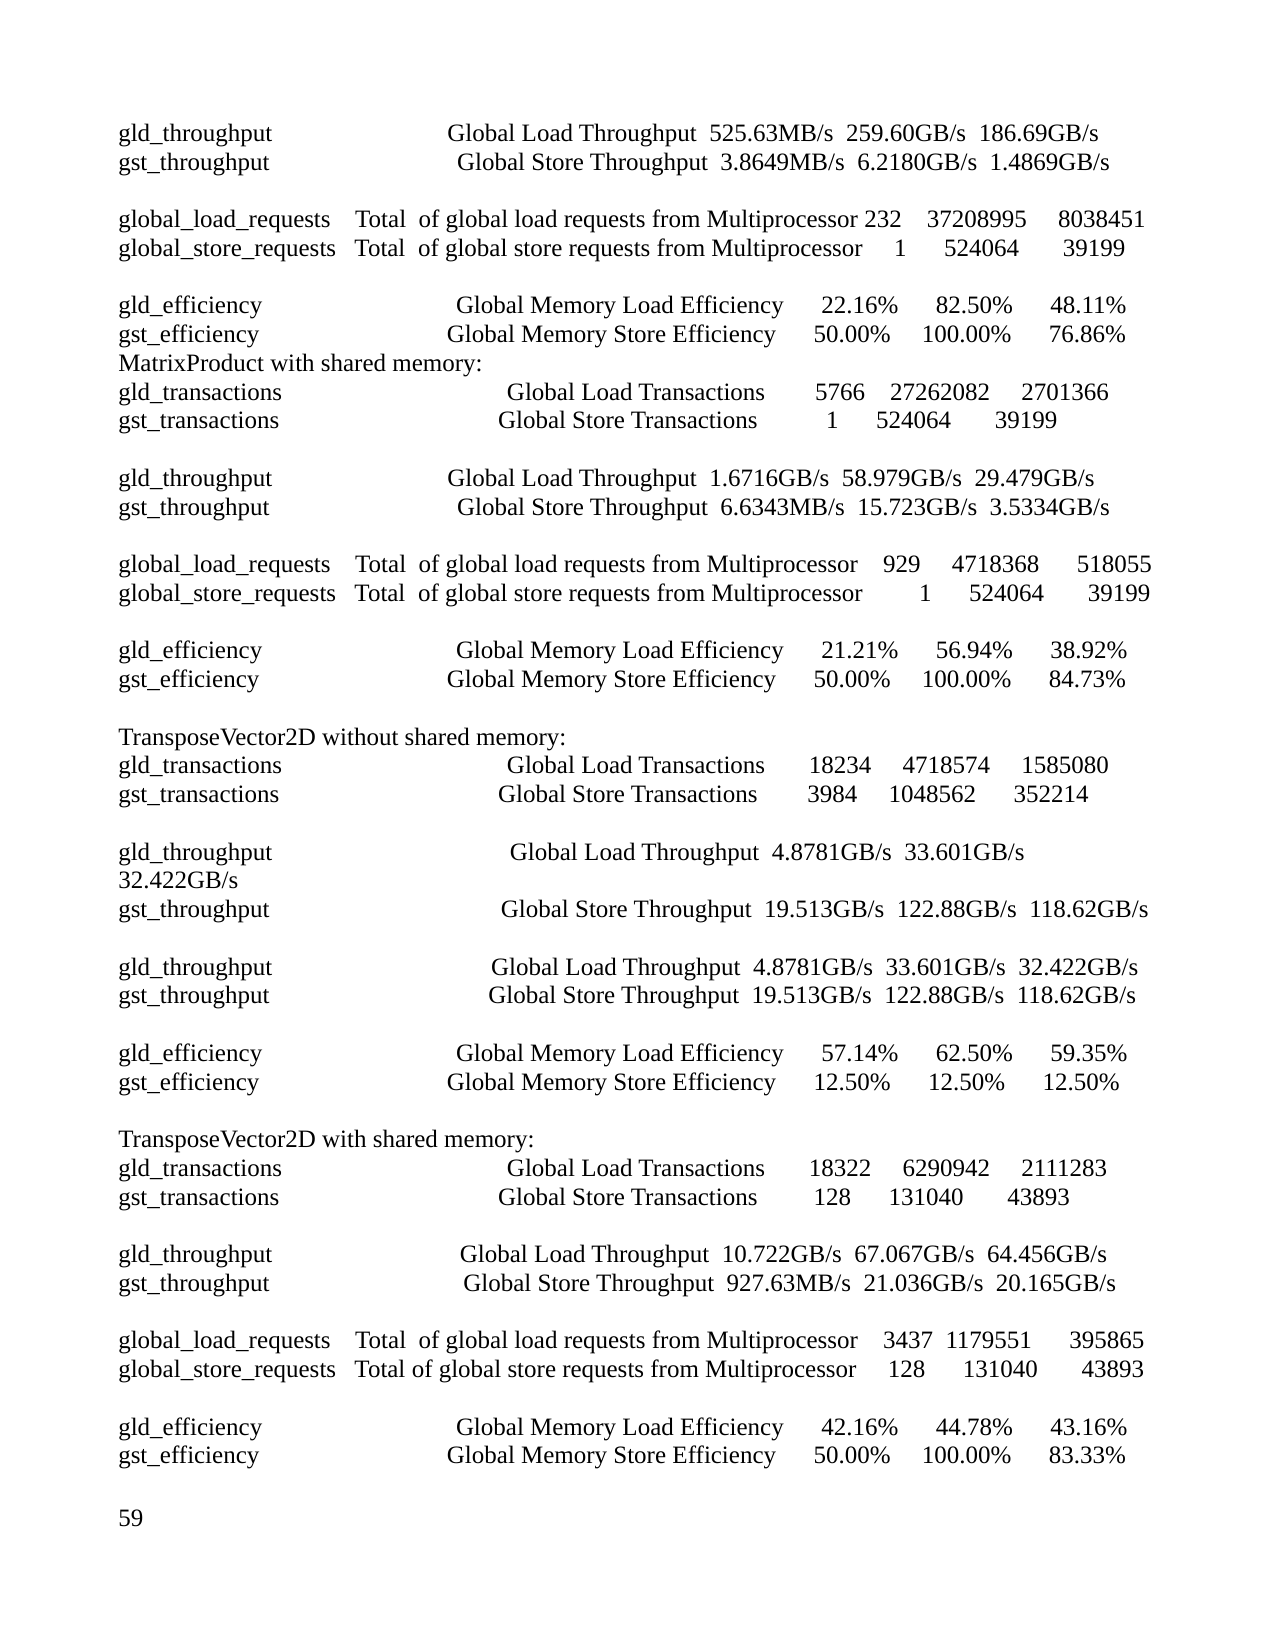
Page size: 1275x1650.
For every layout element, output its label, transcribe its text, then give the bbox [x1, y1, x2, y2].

text gst_throughput Global Store Throughput 927.63MB/s 21.036GB/s 20.165GB/s [118, 1268, 1157, 1297]
text gld_throughput Global Load Throughput 10.722GB/s 67.067GB/s 64.456GB/s [118, 1239, 1157, 1268]
text gst_transactions Global Store Transactions 128 131040 43893 [118, 1182, 1157, 1211]
text gst_throughput Global Store Throughput 19.513GB/s 122.88GB/s 118.62GB/s [118, 981, 1157, 1009]
text gld_efficiency Global Memory Load Efficiency 22.16% 82.50% 48.11% [118, 291, 1157, 319]
text global_store_requests Total of global store requests from Multiprocessor 1 524064 39199 [118, 233, 1157, 262]
text gld_throughput Global Load Throughput 1.6716GB/s 58.979GB/s 29.479GB/s [118, 463, 1157, 492]
text gld_efficiency Global Memory Load Efficiency 42.16% 44.78% 43.16% [118, 1412, 1157, 1441]
text gld_throughput Global Load Throughput 4.8781GB/s 33.601GB/s 32.422GB/s [118, 837, 1157, 894]
text global_load_requests Total of global load requests from Multiprocessor 232 37208995 8038451 [118, 204, 1157, 233]
text gst_transactions Global Store Transactions 3984 1048562 352214 [118, 779, 1157, 808]
text gst_efficiency Global Memory Store Efficiency 50.00% 100.00% 84.73% [118, 664, 1157, 693]
text global_load_requests Total of global load requests from Multiprocessor 3437 1179551 395865 [118, 1326, 1157, 1354]
text gld_transactions Global Load Transactions 5766 27262082 2701366 [118, 377, 1157, 406]
text MatrixProduct with shared memory: [118, 348, 1157, 377]
text TransposeVector2D with shared memory: [118, 1124, 1157, 1153]
text gst_efficiency Global Memory Store Efficiency 12.50% 12.50% 12.50% [118, 1067, 1157, 1096]
text gld_transactions Global Load Transactions 18322 6290942 2111283 [118, 1153, 1157, 1182]
text global_load_requests Total of global load requests from Multiprocessor 929 4718368 518055 [118, 549, 1157, 578]
text gst_throughput Global Store Throughput 19.513GB/s 122.88GB/s 118.62GB/s [118, 894, 1157, 923]
text gst_throughput Global Store Throughput 3.8649MB/s 6.2180GB/s 1.4869GB/s [118, 147, 1157, 176]
text gld_throughput Global Load Throughput 4.8781GB/s 33.601GB/s 32.422GB/s [118, 952, 1157, 981]
text gld_efficiency Global Memory Load Efficiency 57.14% 62.50% 59.35% [118, 1038, 1157, 1067]
text gst_throughput Global Store Throughput 6.6343MB/s 15.723GB/s 3.5334GB/s [118, 492, 1157, 521]
text gst_efficiency Global Memory Store Efficiency 50.00% 100.00% 76.86% [118, 319, 1157, 348]
text global_store_requests Total of global store requests from Multiprocessor 128 131040 43893 [118, 1354, 1157, 1383]
text global_store_requests Total of global store requests from Multiprocessor 1 524064 39199 [118, 578, 1157, 607]
text gld_efficiency Global Memory Load Efficiency 21.21% 56.94% 38.92% [118, 636, 1157, 664]
text gst_efficiency Global Memory Store Efficiency 50.00% 100.00% 83.33% [118, 1441, 1157, 1469]
text gld_transactions Global Load Transactions 18234 4718574 1585080 [118, 751, 1157, 779]
text gst_transactions Global Store Transactions 1 524064 39199 [118, 406, 1157, 434]
text gld_throughput Global Load Throughput 525.63MB/s 259.60GB/s 186.69GB/s [118, 118, 1157, 147]
text TransposeVector2D without shared memory: [118, 722, 1157, 751]
